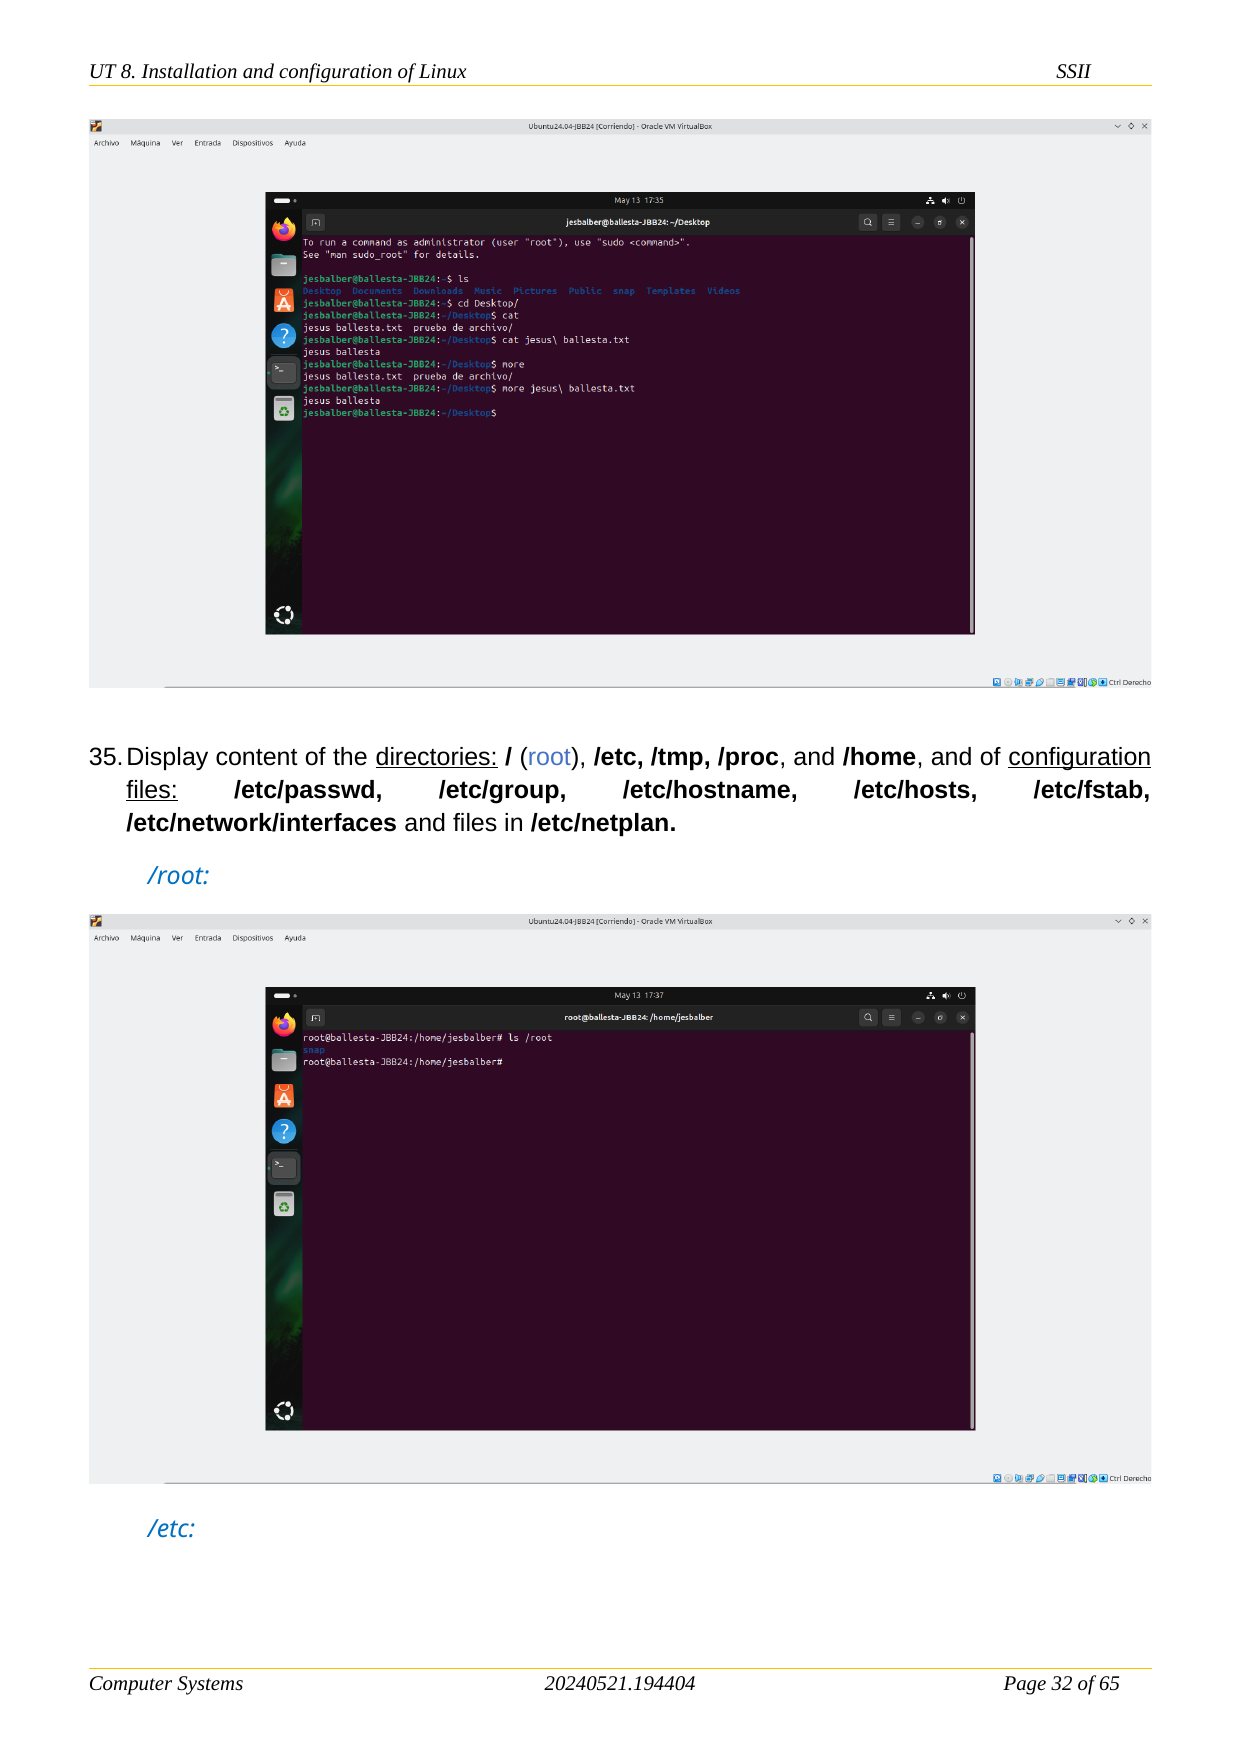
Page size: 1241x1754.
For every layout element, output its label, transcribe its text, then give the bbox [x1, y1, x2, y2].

picture [88, 118, 1152, 688]
picture [88, 913, 1152, 1484]
text /root: [89, 858, 1152, 892]
text /etc: [89, 1484, 1152, 1544]
list Display content of the directories: / (root), /etc, /tmp, /proc, and /home, and of configuration files: /etc/passwd, /etc/group, /etc/hostname, /etc/hosts, /etc/fstab, /etc/network/interfaces and files in /etc/netplan. [89, 742, 1152, 837]
